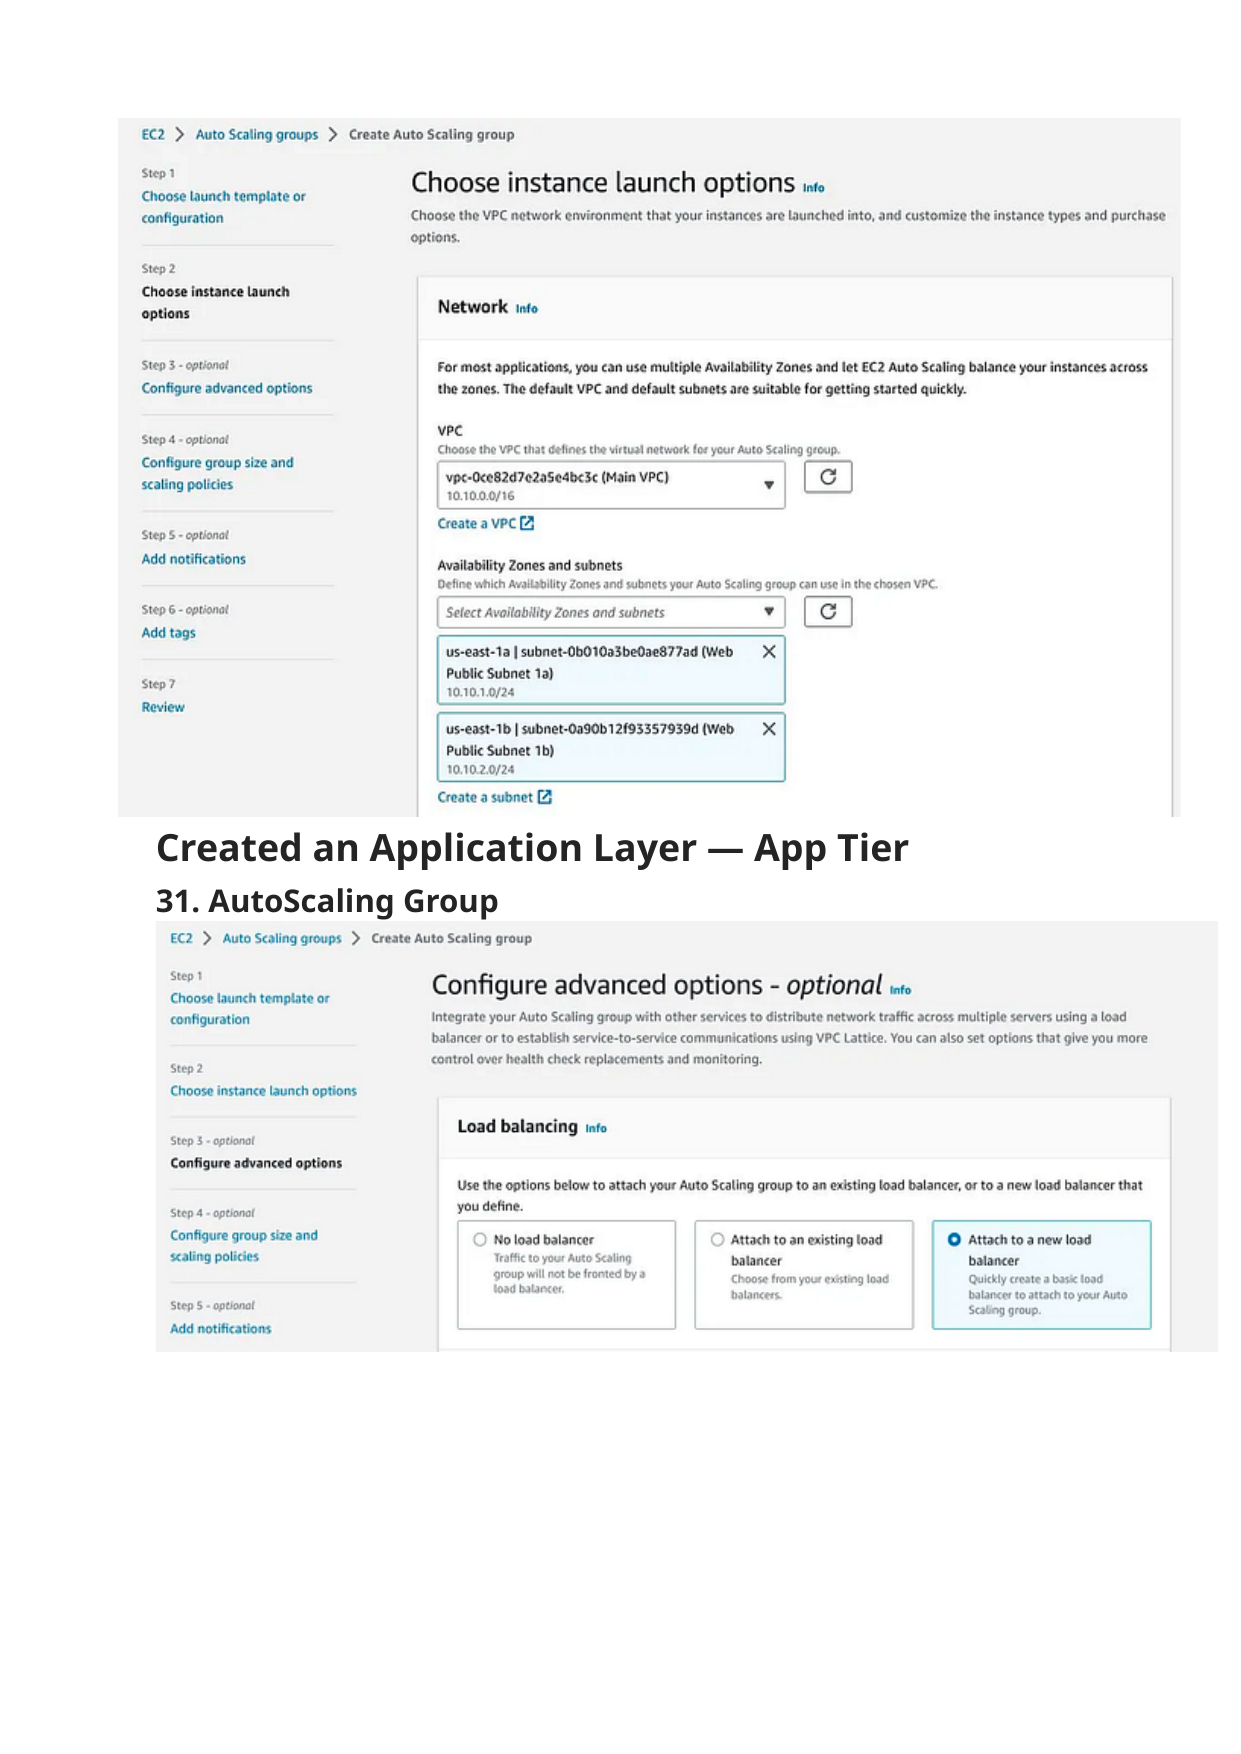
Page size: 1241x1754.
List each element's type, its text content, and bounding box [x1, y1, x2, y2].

picture [155, 921, 1219, 1352]
subtitle Created an Application Layer — App Tier [156, 821, 1084, 872]
text 31. AutoScaling Group [156, 872, 1084, 921]
picture [118, 118, 1181, 817]
